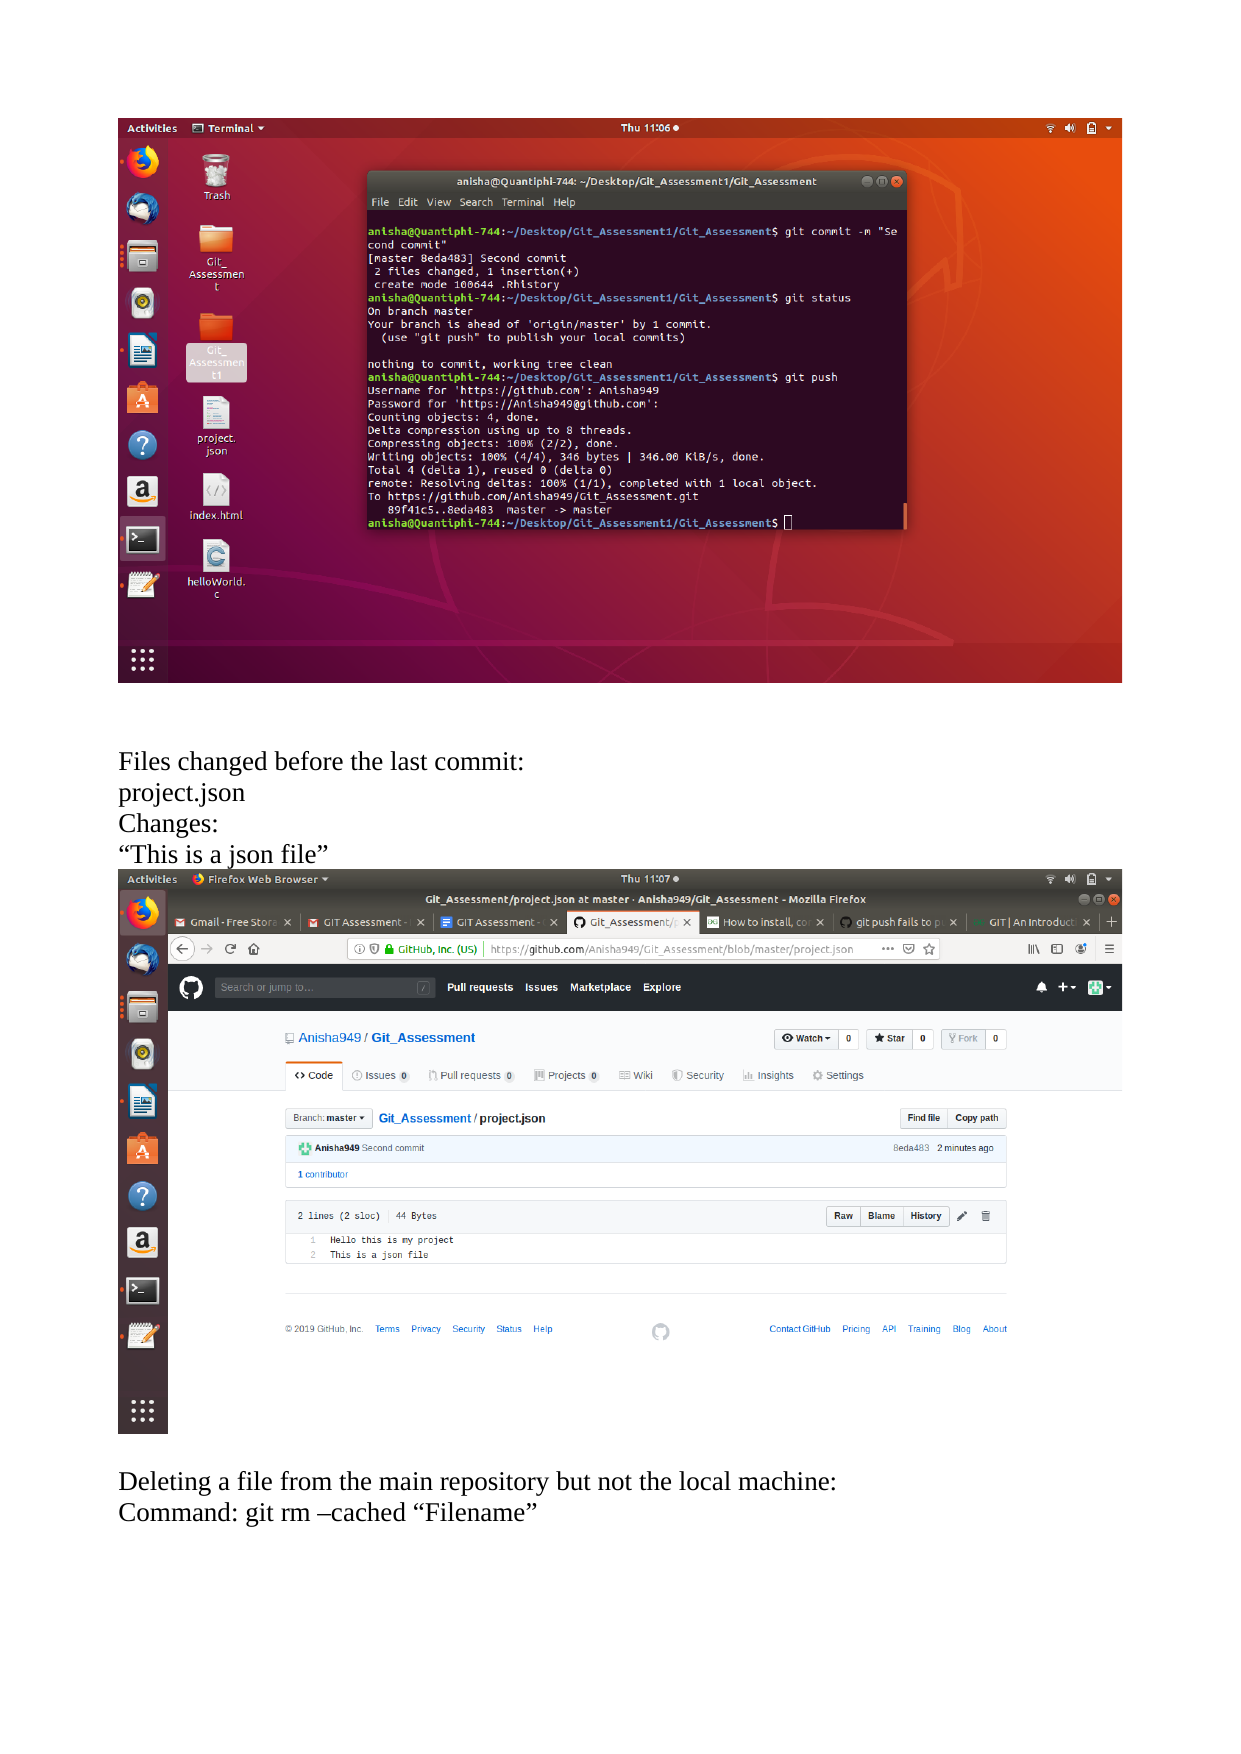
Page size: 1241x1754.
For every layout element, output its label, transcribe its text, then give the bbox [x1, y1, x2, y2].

text Command: git rm –cached “Filename” [118, 1496, 1122, 1527]
text project.json [118, 776, 1122, 807]
picture [118, 869, 1123, 1434]
picture [118, 118, 1123, 683]
text Deleting a file from the main repository but not the local machine: [118, 1465, 1122, 1496]
text Changes: [118, 807, 1122, 838]
text Files changed before the last commit: [118, 745, 1122, 776]
text “This is a json file” [118, 838, 1122, 869]
